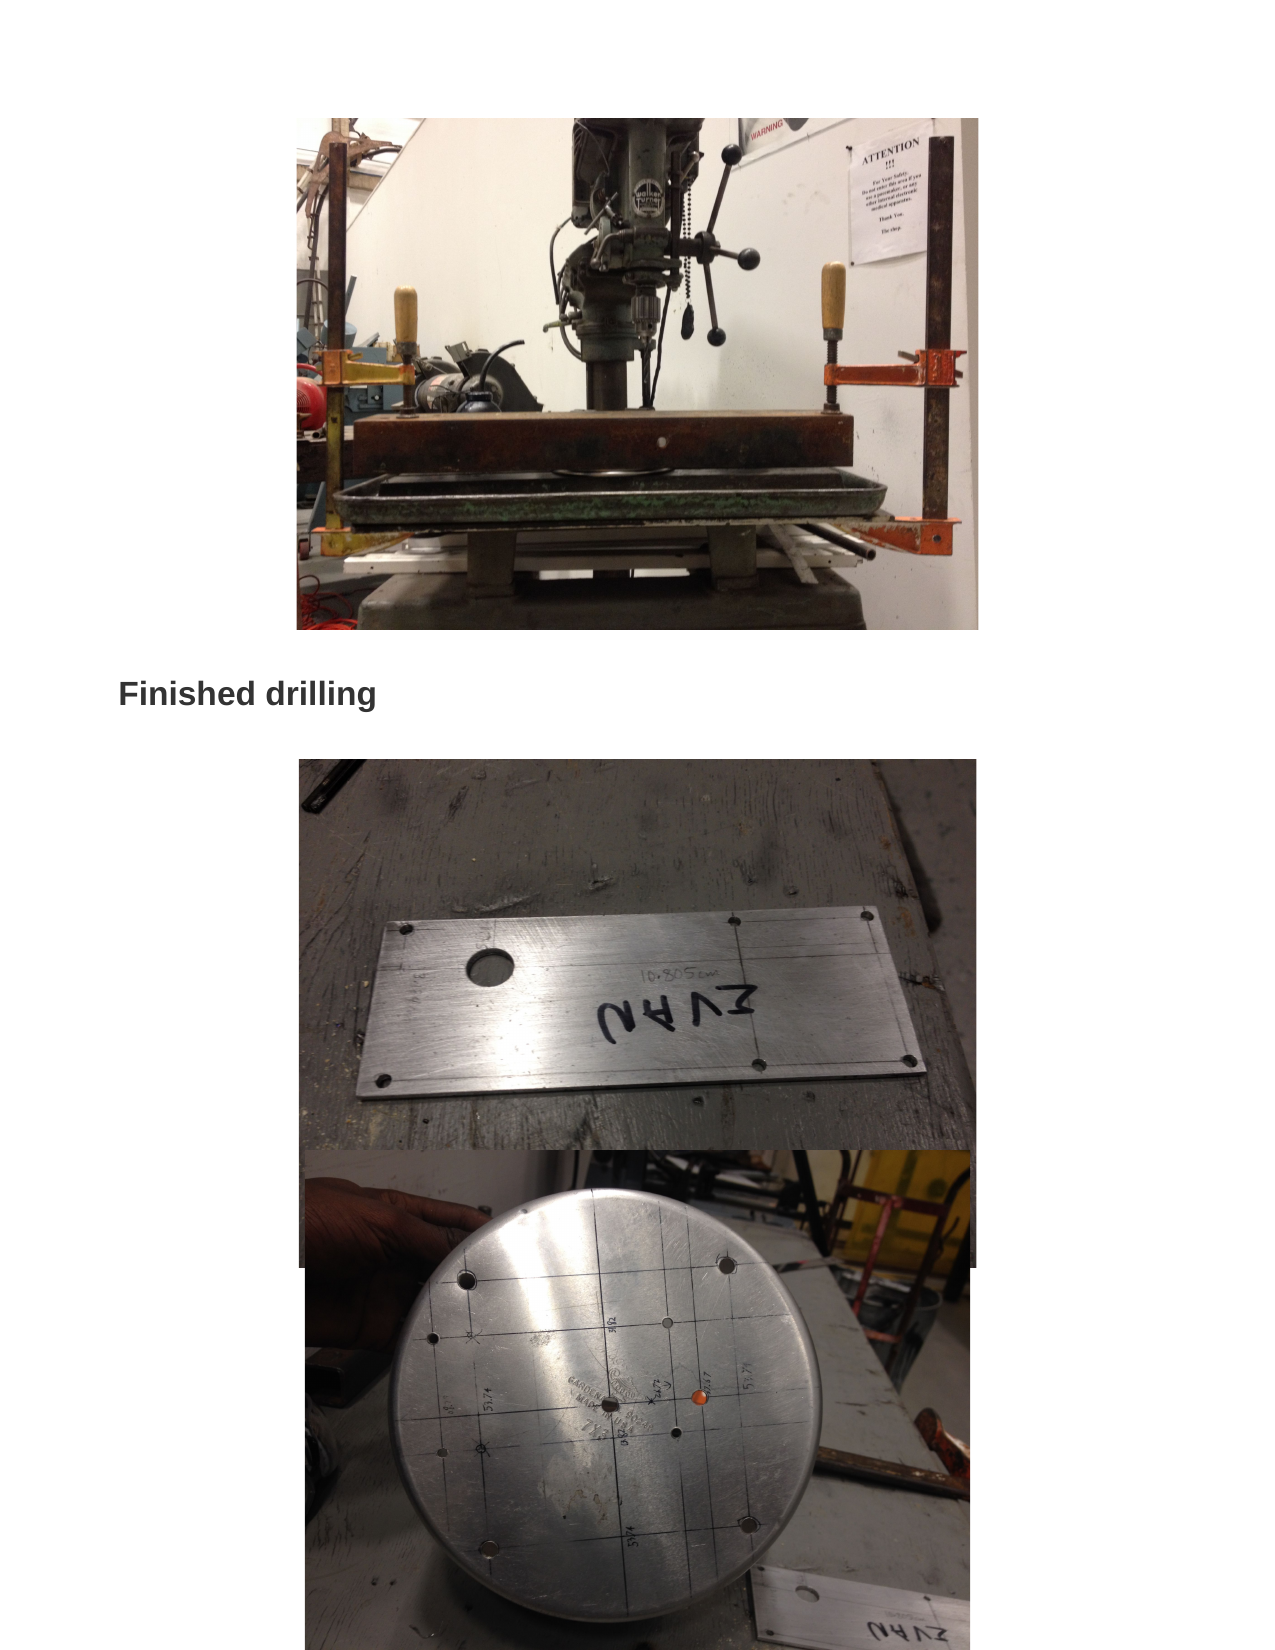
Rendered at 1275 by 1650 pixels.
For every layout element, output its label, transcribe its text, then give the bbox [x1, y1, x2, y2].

subtitle Finished drilling [118, 673, 1157, 712]
picture [296, 118, 979, 630]
picture [298, 759, 977, 1650]
